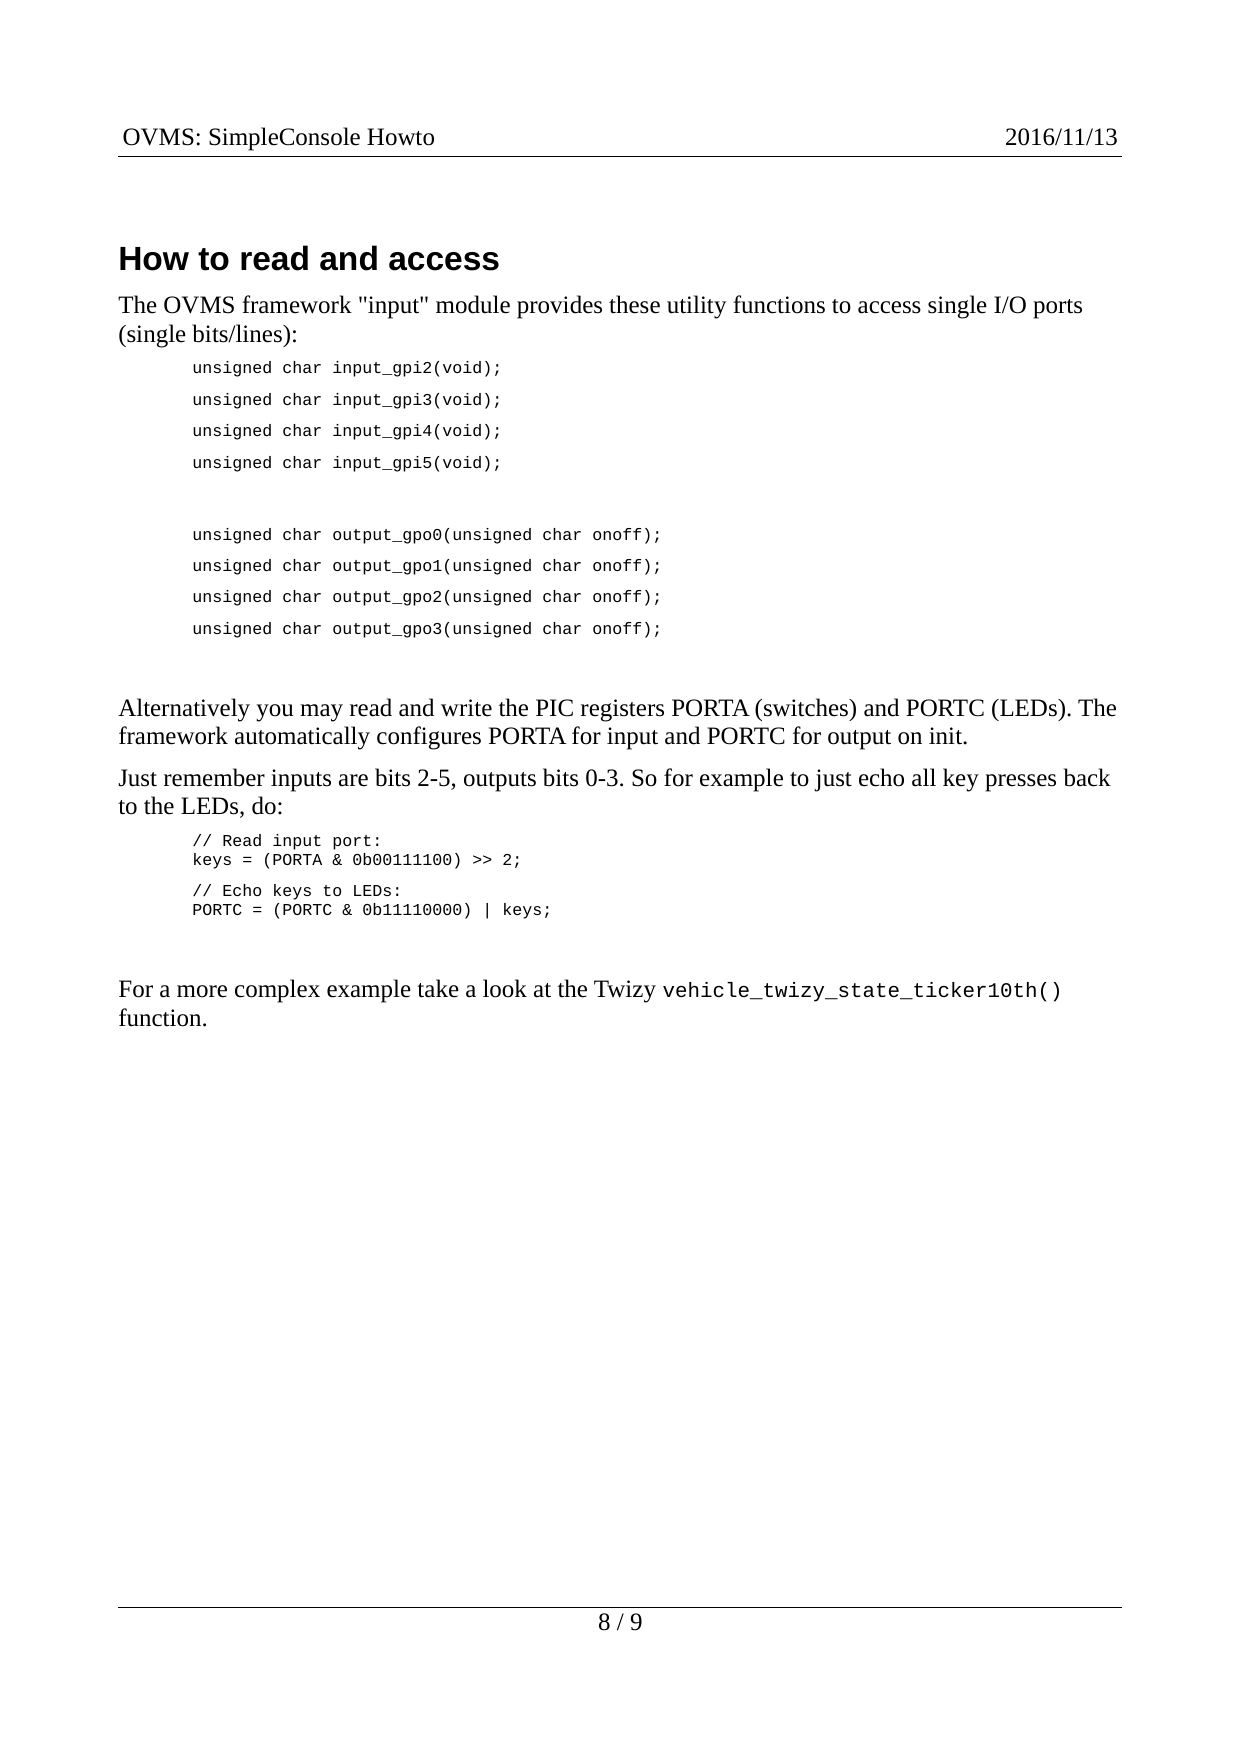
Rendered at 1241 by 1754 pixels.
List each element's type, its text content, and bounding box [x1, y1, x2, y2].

text // Echo keys to LEDs: PORTC = (PORTC & 0b11110000) | keys; [192, 883, 1122, 921]
text unsigned char input_gpi3(void); [192, 391, 1122, 410]
text unsigned char output_gpo2(unsigned char onoff); [192, 589, 1122, 608]
text unsigned char output_gpo1(unsigned char onoff); [192, 558, 1122, 577]
text unsigned char input_gpi4(void); [192, 423, 1122, 442]
text unsigned char input_gpi2(void); [192, 360, 1122, 379]
text The OVMS framework "input" module provides these utility functions to access single I/O ports (single bits/lines): [118, 290, 1122, 348]
subtitle How to read and access [118, 239, 1122, 278]
text unsigned char output_gpo3(unsigned char onoff); [192, 620, 1122, 639]
text Alternatively you may read and write the PIC registers PORTA (switches) and PORTC (LEDs). The framework automatically configures PORTA for input and PORTC for output on init. [118, 693, 1122, 750]
text Just remember inputs are bits 2-5, outputs bits 0-3. So for example to just echo all key presses back to the LEDs, do: [118, 763, 1122, 820]
text unsigned char output_gpo0(unsigned char onoff); [192, 526, 1122, 545]
text For a more complex example take a look at the Twizy vehicle_twizy_state_ticker10th() function. [118, 974, 1122, 1032]
text unsigned char input_gpi5(void); [192, 454, 1122, 473]
text // Read input port: keys = (PORTA & 0b00111100) >> 2; [192, 833, 1122, 870]
